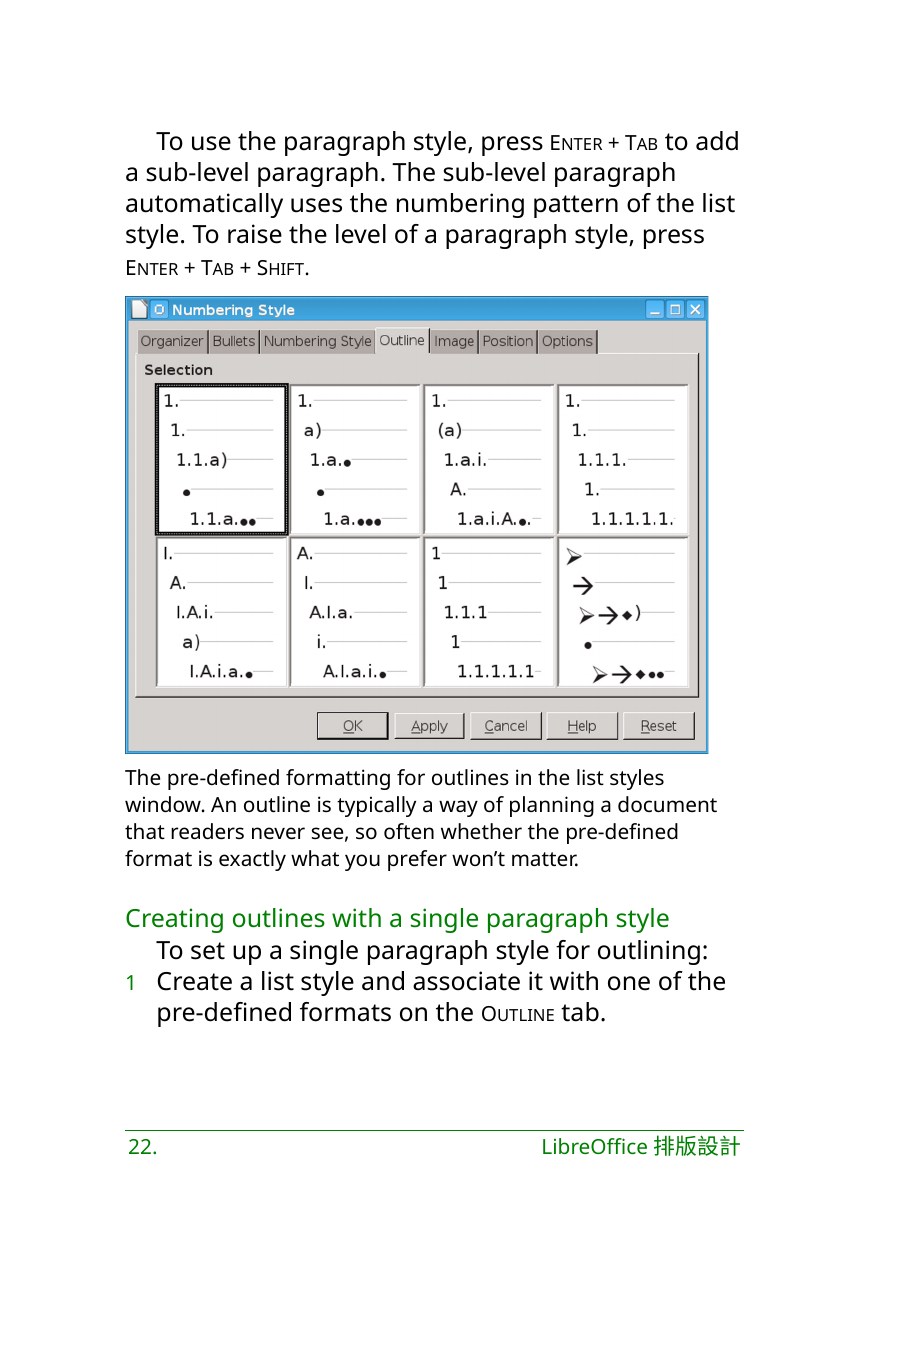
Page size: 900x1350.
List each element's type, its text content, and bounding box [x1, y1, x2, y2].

subtitle Creating outlines with a single paragraph style [125, 903, 744, 934]
list Create a list style and associate it with one of the pre-defined formats on the Outline tab. [125, 965, 744, 1028]
table_cell The pre-defined formatting for outlines in the list styles window. An outline is typically a way of planning a document that readers never see, so often whether the pre-defined format is exactly what you prefer won’t matter. [125, 755, 744, 872]
table_header [125, 297, 744, 755]
text To use the paragraph style, press Enter + Tab to add a sub-level paragraph. The sub-level paragraph automatically uses the numbering pattern of the list style. To raise the level of a paragraph style, press Enter + Tab + Shift. [125, 125, 744, 281]
picture [125, 296, 709, 754]
text To set up a single paragraph style for outlining: [125, 934, 744, 965]
